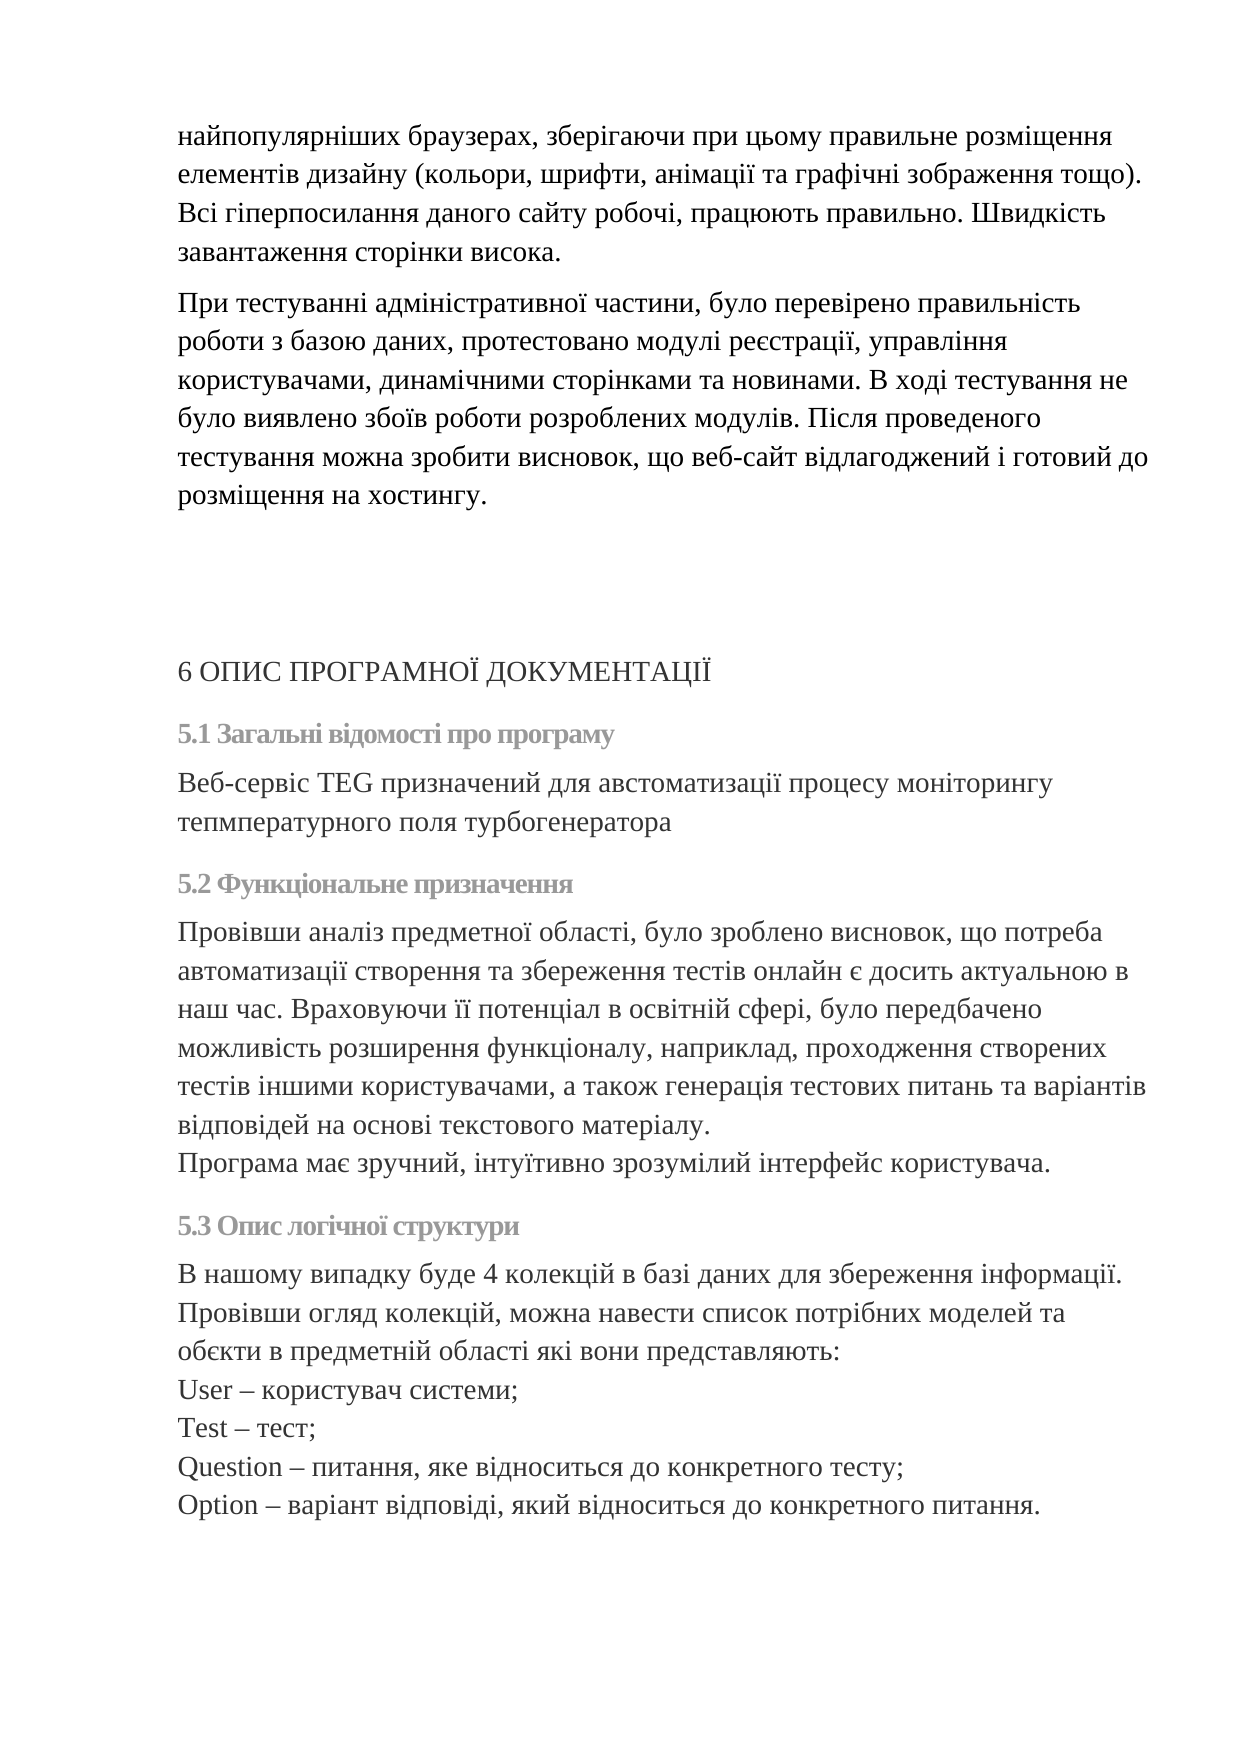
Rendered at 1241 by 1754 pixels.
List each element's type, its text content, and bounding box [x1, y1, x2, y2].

text User – користувач системи; [177, 1372, 1152, 1405]
text Провівши аналіз предметної області, було зроблено висновок, що потреба автоматизації створення та збереження тестів онлайн є досить актуальною в наш час. Враховуючи її потенціал в освітній сфері, було передбачено можливість розширення функціоналу, наприклад, проходження створених тестів іншими користувачами, а також генерація тестових питань та варіантів відповідей на основі текстового матеріалу. [177, 914, 1152, 1141]
text Option – варіант відповіді, який відноситься до конкретного питання. [177, 1487, 1152, 1521]
subtitle 5.3 Опис логічної структури [177, 1208, 1152, 1241]
subtitle 5.1 Загальні відомості про програму [177, 717, 1152, 750]
text Веб-сервіс TEG призначений для австоматизації процесу моніторингу тепмпературного поля турбогенератора [177, 765, 1152, 837]
text При тестуванні адміністративної частини, було перевірено правильність роботи з базою даних, протестовано модулі реєстрації, управління користувачами, динамічними сторінками та новинами. В ході тестування не було виявлено збоїв роботи розроблених модулів. Після проведеного тестування можна зробити висновок, що веб-сайт відлагоджений і готовий до розміщення на хостингу. [177, 285, 1152, 511]
text Test – тест; [177, 1410, 1152, 1444]
text Програма має зручний, інтуїтивно зрозумілий інтерфейс користувача. [177, 1146, 1152, 1179]
text В нашому випадку буде 4 колекцій в базі даних для збереження інформації. Провівши огляд колекцій, можна навести список потрібних моделей та обєкти в предметній області які вони представляють: [177, 1256, 1152, 1367]
text Question – питання, яке відноситься до конкретного тесту; [177, 1449, 1152, 1482]
text найпопулярніших браузерах, зберігаючи при цьому правильне розміщення елементів дизайну (кольори, шрифти, анімації та графічні зображення тощо). Всі гіперпосилання даного сайту робочі, працюють правильно. Швидкість завантаження сторінки висока. [177, 118, 1152, 267]
subtitle 6 ОПИС ПРОГРАМНОЇ ДОКУМЕНТАЦІЇ [177, 654, 1152, 688]
subtitle 5.2 Функціональне призначення [177, 866, 1152, 899]
